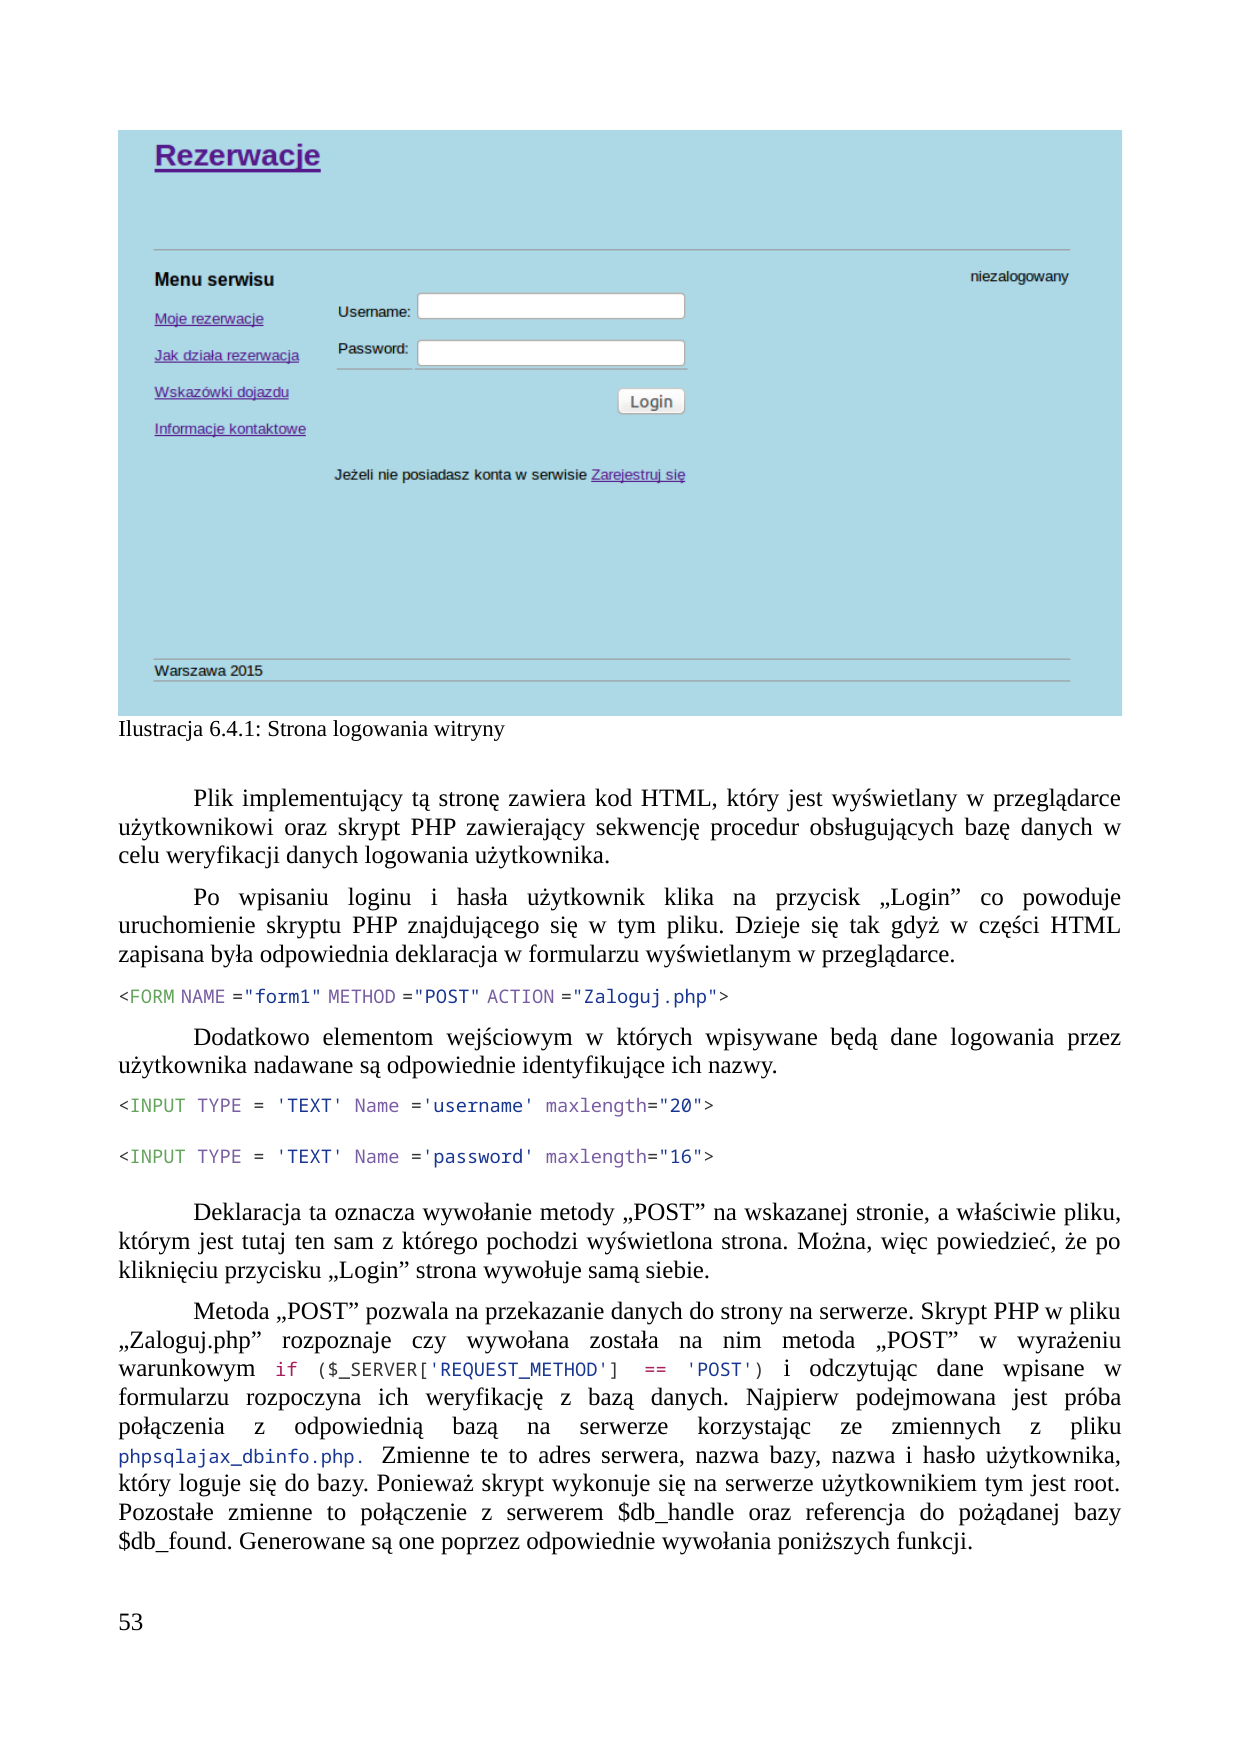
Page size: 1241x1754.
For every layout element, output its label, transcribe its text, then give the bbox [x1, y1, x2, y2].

text Deklaracja ta oznacza wywołanie metody „POST” na wskazanej stronie, a właściwie pliku, którym jest tutaj ten sam z którego pochodzi wyświetlona strona. Można, więc powiedzieć, że po kliknięciu przycisku „Login” strona wywołuje samą siebie. [118, 1197, 1122, 1283]
text Dodatkowo elementom wejściowym w których wpisywane będą dane logowania przez użytkownika nadawane są odpowiednie identyfikujące ich nazwy. [118, 1022, 1122, 1079]
picture [118, 130, 1123, 716]
text <INPUT TYPE = 'TEXT' Name ='username' maxlength="20"> [118, 1092, 1122, 1117]
text <FORM NAME ="form1" METHOD ="POST" ACTION ="Zaloguj.php"> [118, 981, 1122, 1009]
text Metoda „POST” pozwala na przekazanie danych do strony na serwerze. Skrypt PHP w pliku „Zaloguj.php” rozpoznaje czy wywołana została na nim metoda „POST” w wyrażeniu warunkowym if ($_SERVER['REQUEST_METHOD'] == 'POST') i odczytując dane wpisane w formularzu rozpoczyna ich weryfikację z bazą danych. Najpierw podejmowana jest próba połączenia z odpowiednią bazą na serwerze korzystając ze zmiennych z pliku phpsqlajax_dbinfo.php. Zmienne te to adres serwera, nazwa bazy, nazwa i hasło użytkownika, który loguje się do bazy. Ponieważ skrypt wykonuje się na serwerze użytkownikiem tym jest root. Pozostałe zmienne to połączenie z serwerem $db_handle oraz referencja do pożądanej bazy $db_found. Generowane są one poprzez odpowiednie wywołania poniższych funkcji. [118, 1296, 1122, 1555]
text Po wpisaniu loginu i hasła użytkownik klika na przycisk „Login” co powoduje uruchomienie skryptu PHP znajdującego się w tym pliku. Dzieje się tak gdyż w części HTML zapisana była odpowiednia deklaracja w formularzu wyświetlanym w przeglądarce. [118, 882, 1122, 968]
text Ilustracja 6.4.1: Strona logowania witryny [118, 716, 1122, 742]
text <INPUT TYPE = 'TEXT' Name ='password' maxlength="16"> [118, 1143, 1122, 1168]
text Plik implementujący tą stronę zawiera kod HTML, który jest wyświetlany w przeglądarce użytkownikowi oraz skrypt PHP zawierający sekwencję procedur obsługujących bazę danych w celu weryfikacji danych logowania użytkownika. [118, 783, 1122, 869]
